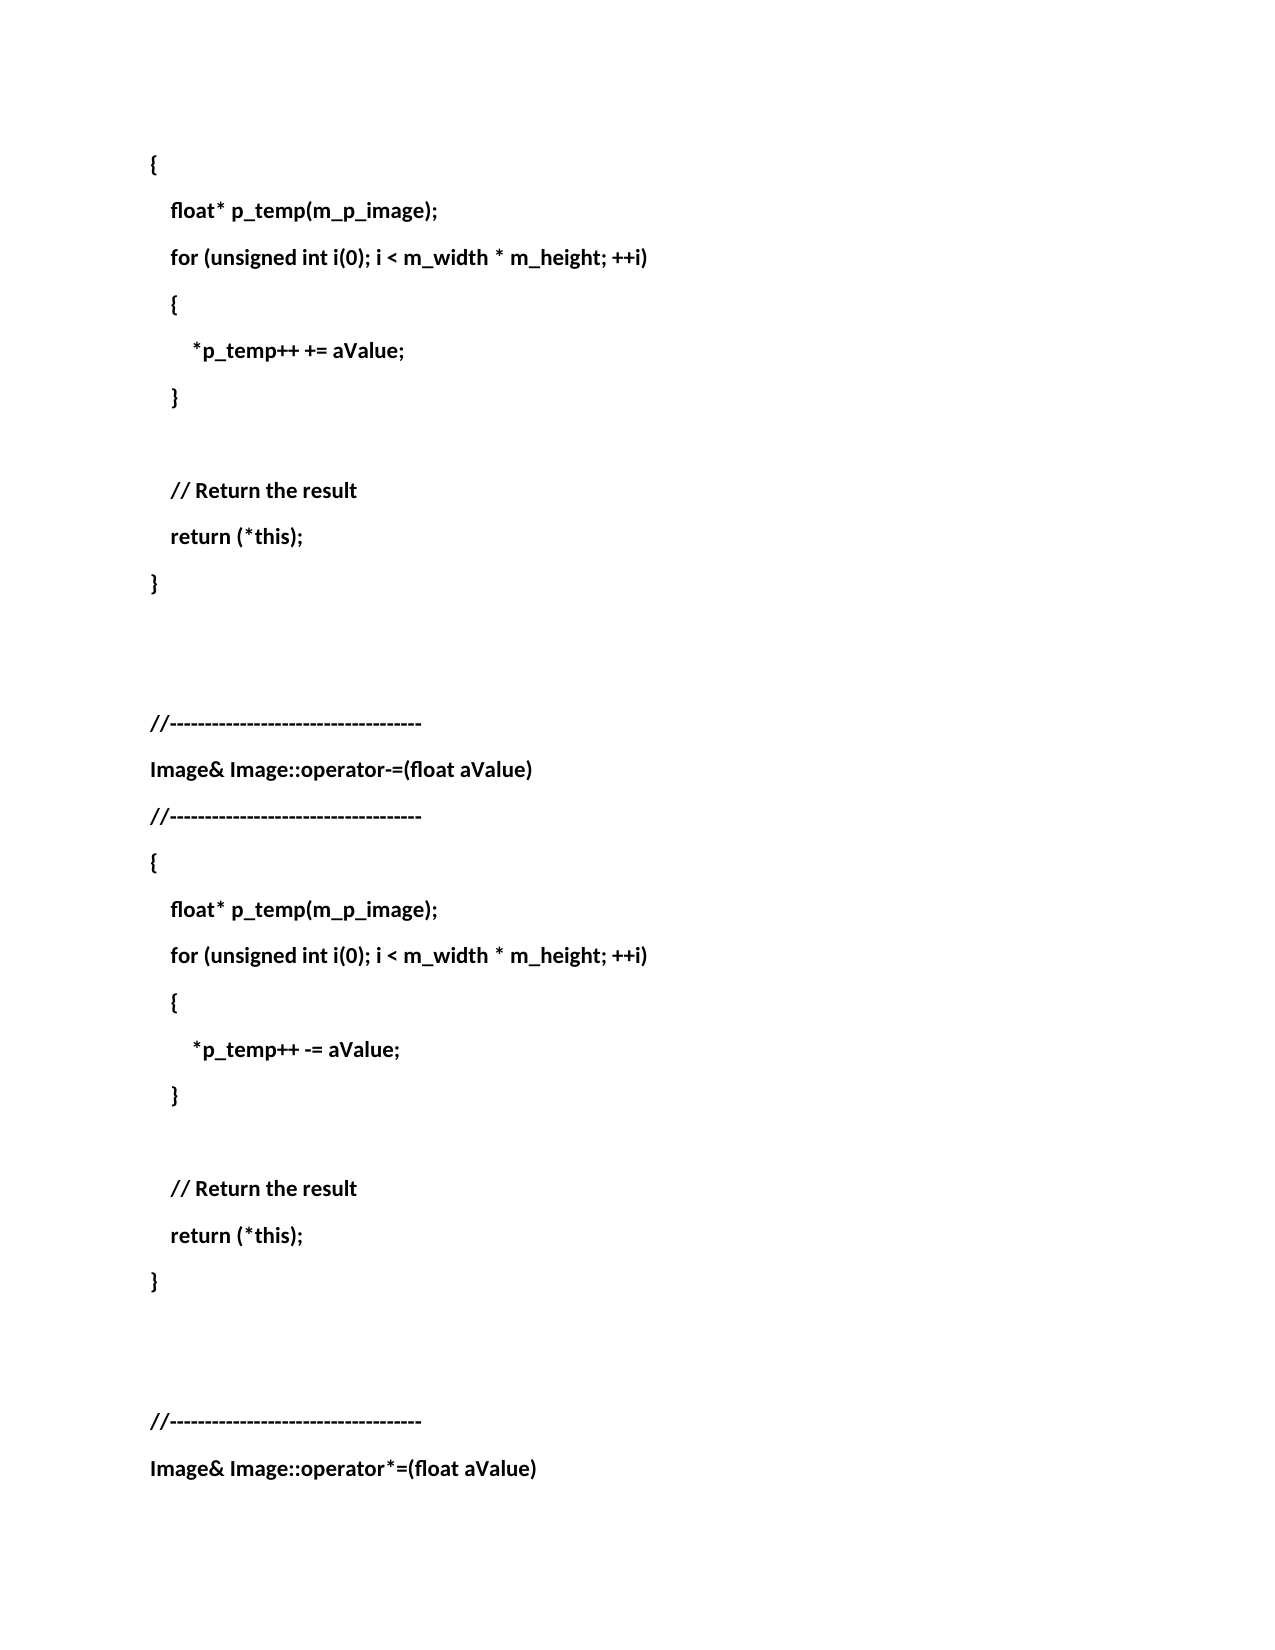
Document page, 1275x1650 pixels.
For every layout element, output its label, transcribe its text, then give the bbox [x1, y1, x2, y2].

text Image& Image::operator*=(float aValue) [150, 1454, 1125, 1482]
text *p_temp++ -= aValue; [150, 1035, 1125, 1063]
text return (*this); [150, 1221, 1125, 1249]
text } [150, 569, 1125, 597]
text Image& Image::operator-=(float aValue) [150, 755, 1125, 783]
text // Return the result [150, 1174, 1125, 1202]
text { [150, 988, 1125, 1016]
text return (*this); [150, 522, 1125, 551]
text } [150, 1267, 1125, 1296]
text { [150, 290, 1125, 318]
text } [150, 383, 1125, 411]
text float* p_temp(m_p_image); [150, 895, 1125, 923]
text for (unsigned int i(0); i < m_width * m_height; ++i) [150, 942, 1125, 969]
text //------------------------------------ [150, 709, 1125, 737]
text { [150, 848, 1125, 876]
text float* p_temp(m_p_image); [150, 197, 1125, 224]
text *p_temp++ += aValue; [150, 336, 1125, 364]
text // Return the result [150, 476, 1125, 504]
text //------------------------------------ [150, 802, 1125, 830]
text { [150, 150, 1125, 178]
text } [150, 1081, 1125, 1109]
text for (unsigned int i(0); i < m_width * m_height; ++i) [150, 243, 1125, 271]
text //------------------------------------ [150, 1407, 1125, 1435]
